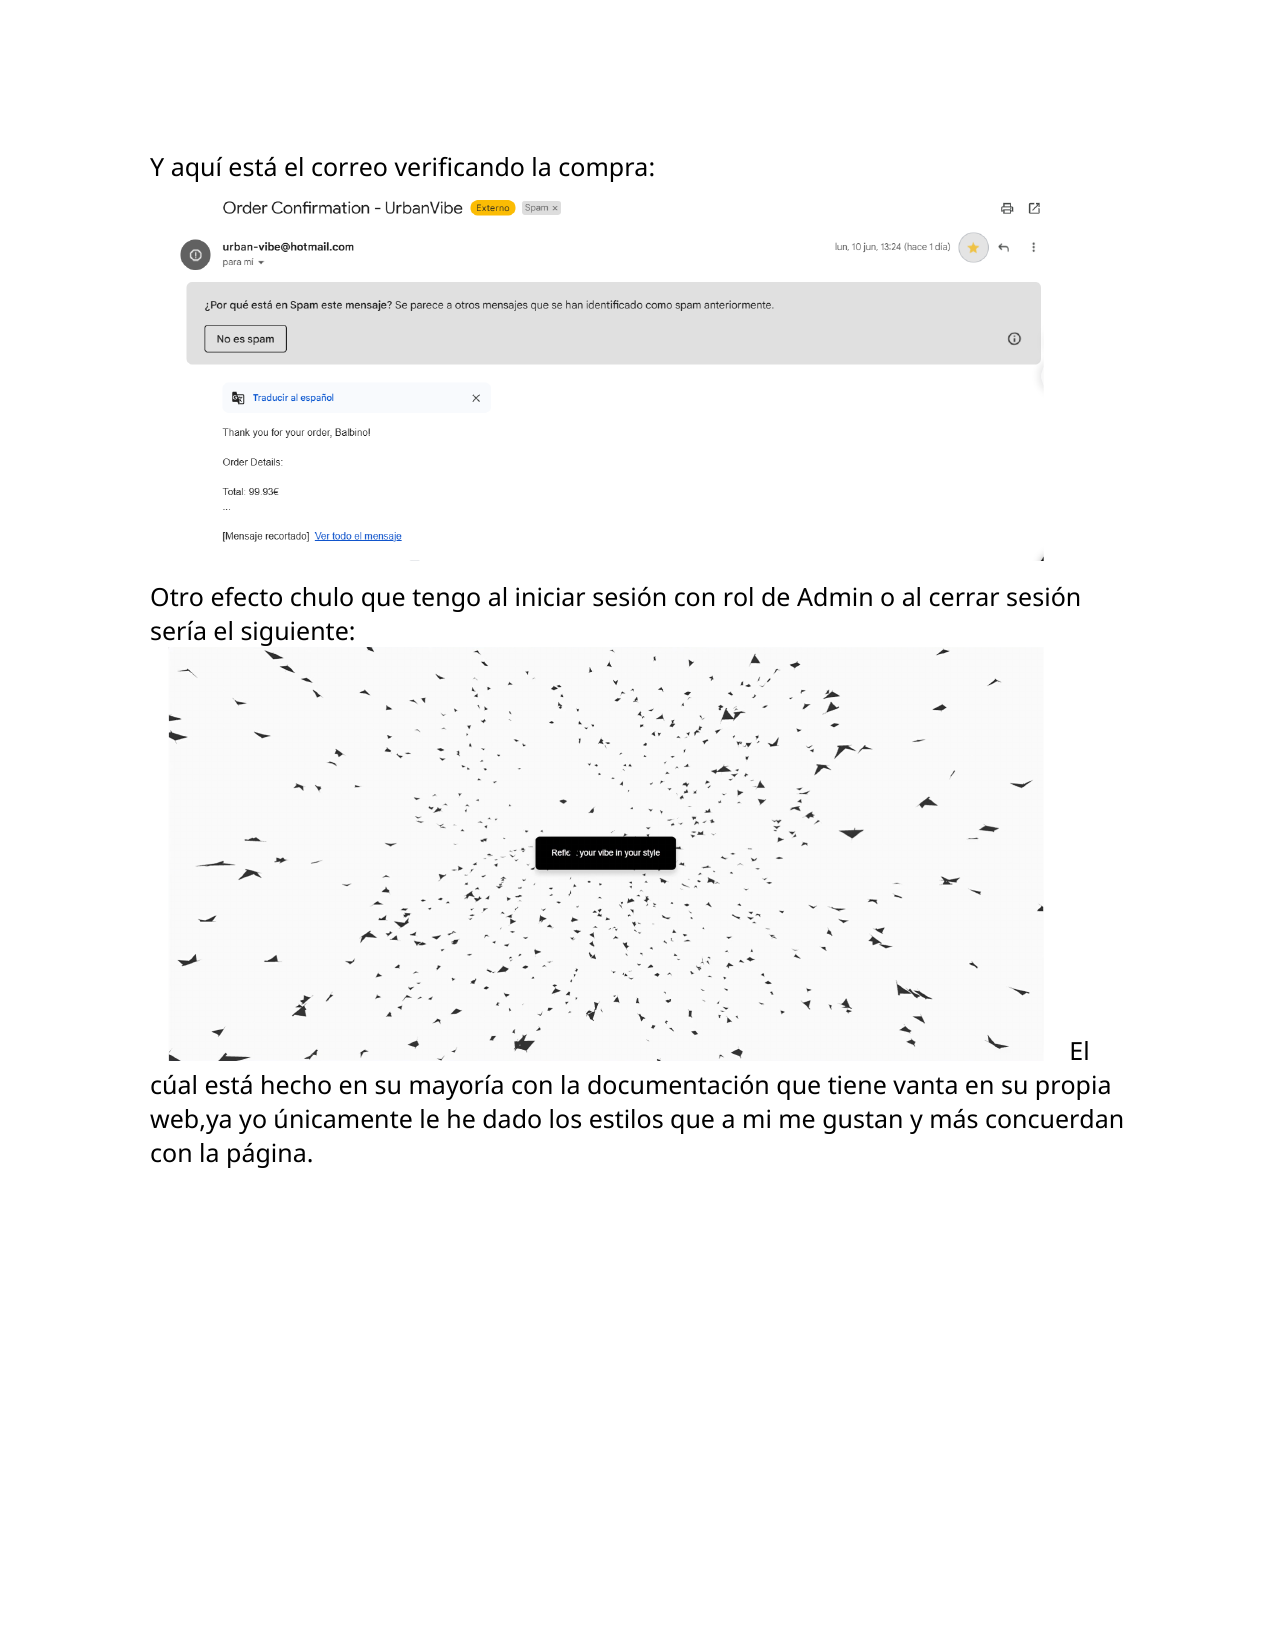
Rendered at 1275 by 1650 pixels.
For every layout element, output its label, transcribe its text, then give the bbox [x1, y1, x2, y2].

picture [168, 647, 1044, 1061]
text Y aquí está el correo verificando la compra: [150, 150, 1125, 561]
text Otro efecto chulo que tengo al iniciar sesión con rol de Admin o al cerrar sesión sería el siguiente: El cúal está hecho en su mayoría con la documentación que tiene vanta en su propia web,ya yo únicamente le he dado los estilos que a mi me gustan y más concuerdan con la página. [150, 579, 1125, 1170]
picture [168, 184, 1044, 561]
